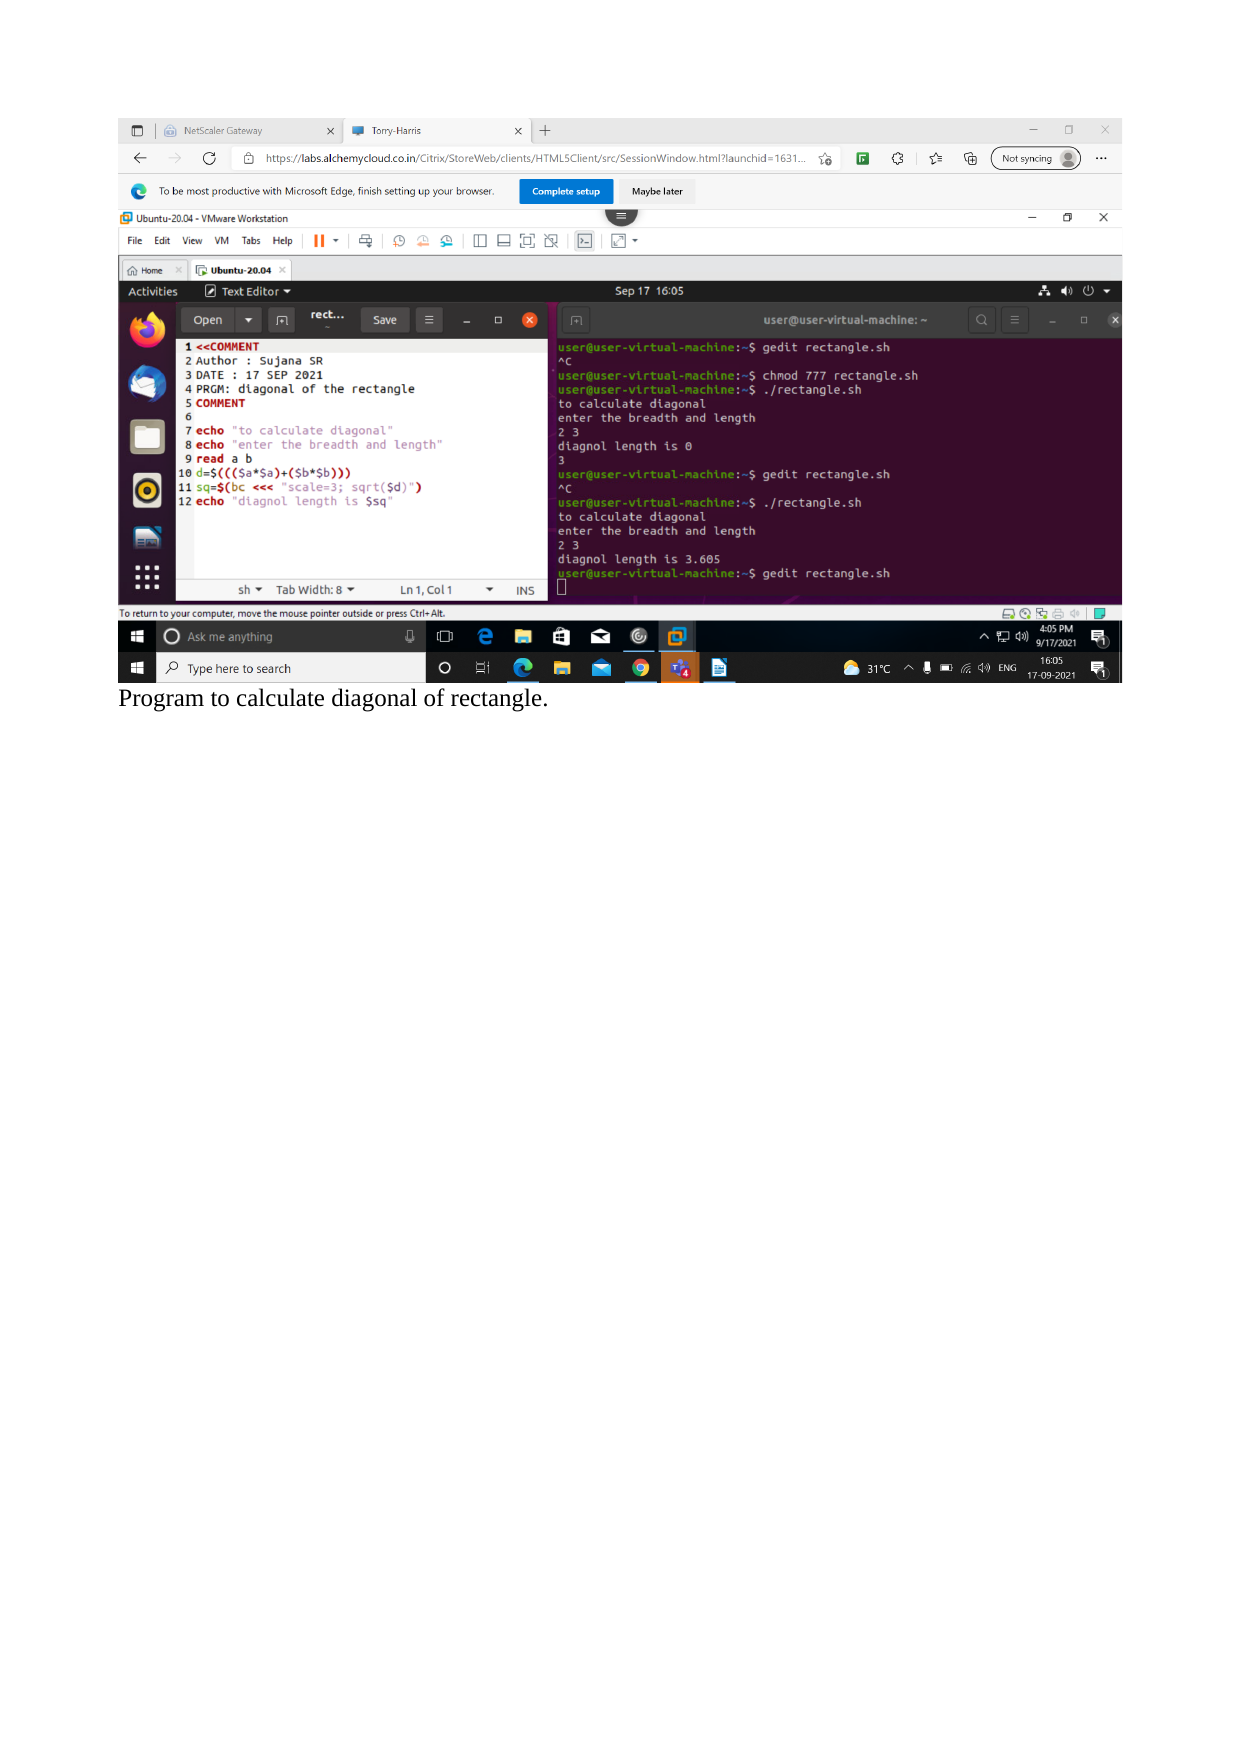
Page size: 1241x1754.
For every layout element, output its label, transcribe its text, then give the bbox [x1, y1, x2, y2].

picture [118, 118, 1123, 683]
text Program to calculate diagonal of rectangle. [118, 683, 1122, 712]
